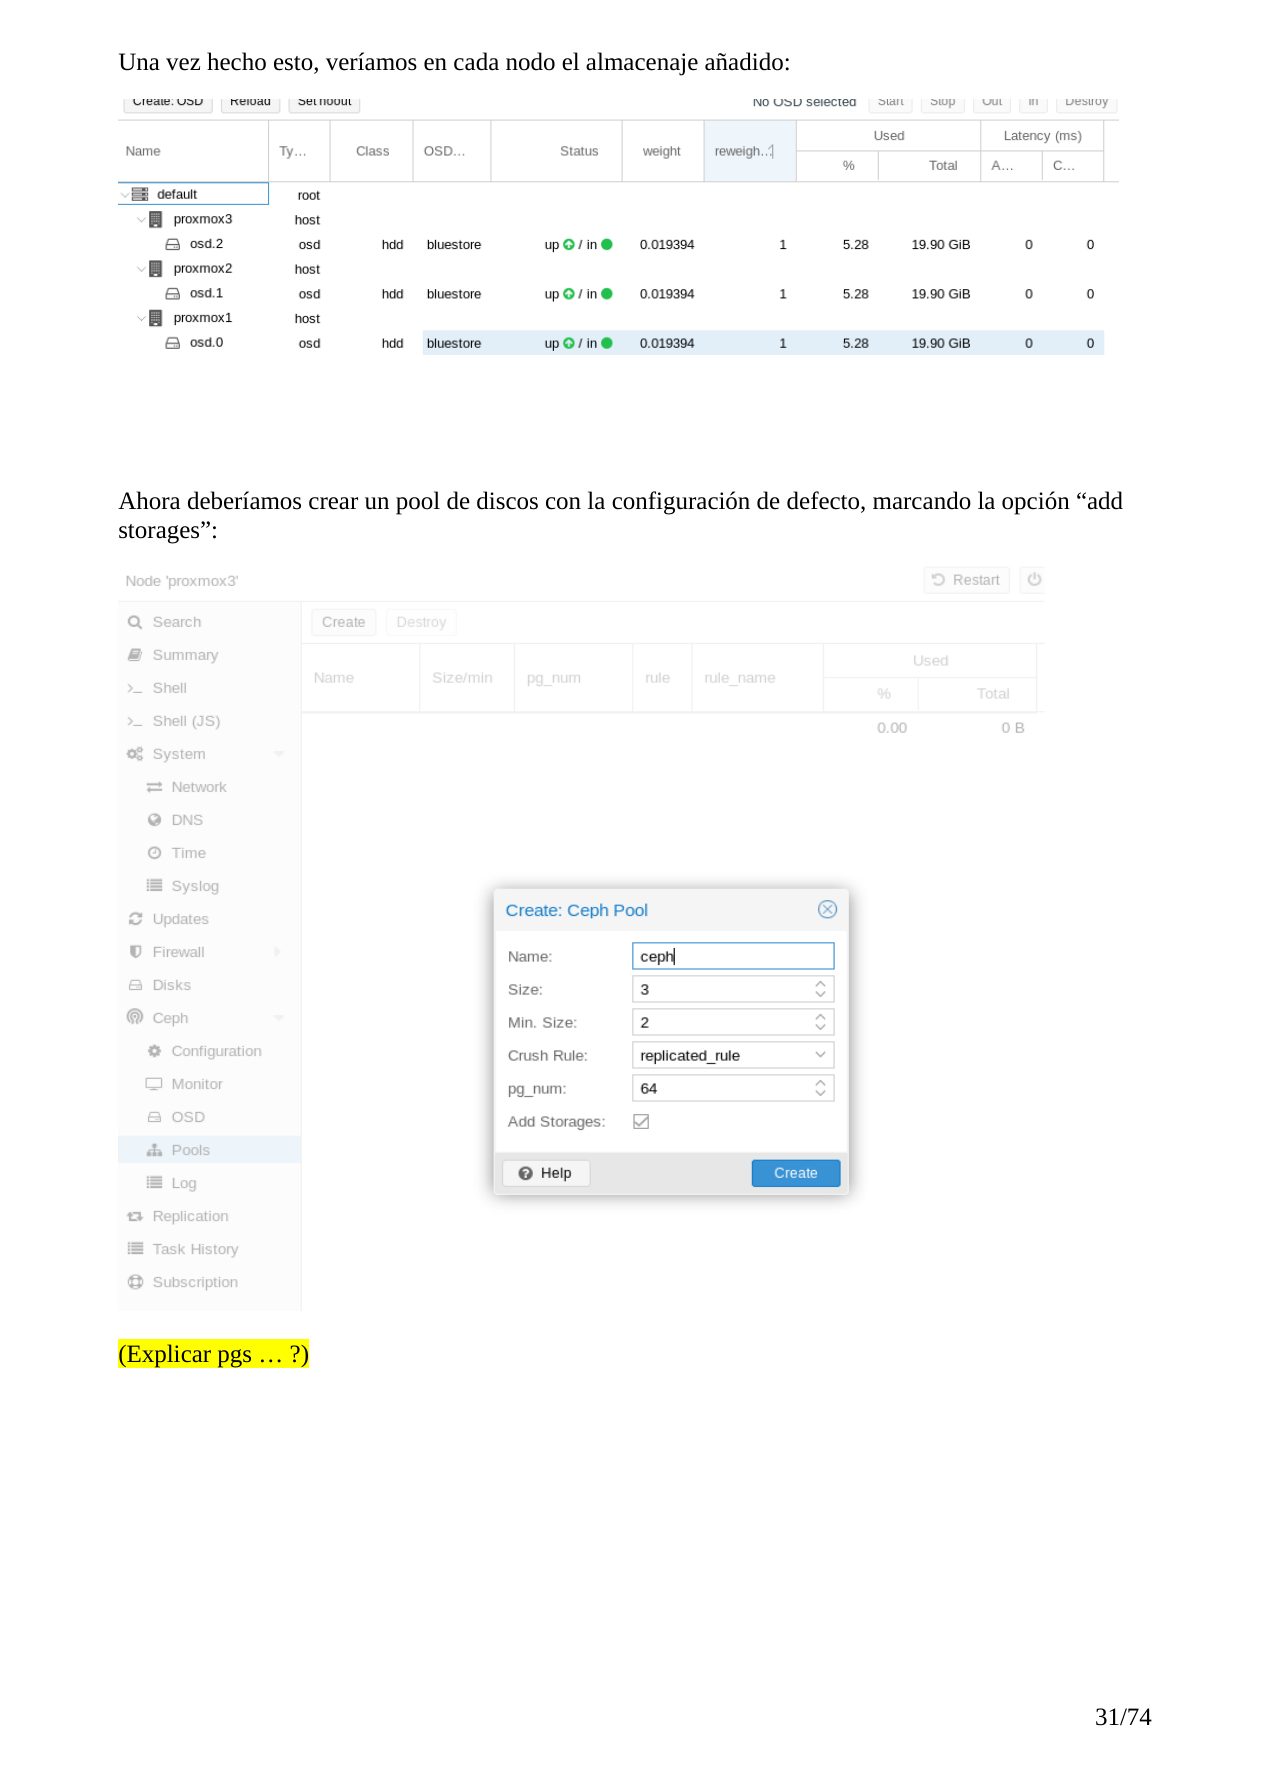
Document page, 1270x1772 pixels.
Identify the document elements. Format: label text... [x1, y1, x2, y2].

text Ahora deberíamos crear un pool de discos con la configuración de defecto, marcando la opción “add storages”: [118, 486, 1152, 543]
picture [118, 99, 1119, 429]
picture [118, 562, 1045, 1311]
text (Explicar pgs … ?) [118, 1339, 1152, 1368]
text Una vez hecho esto, veríamos en cada nodo el almacenaje añadido: [118, 47, 1152, 76]
